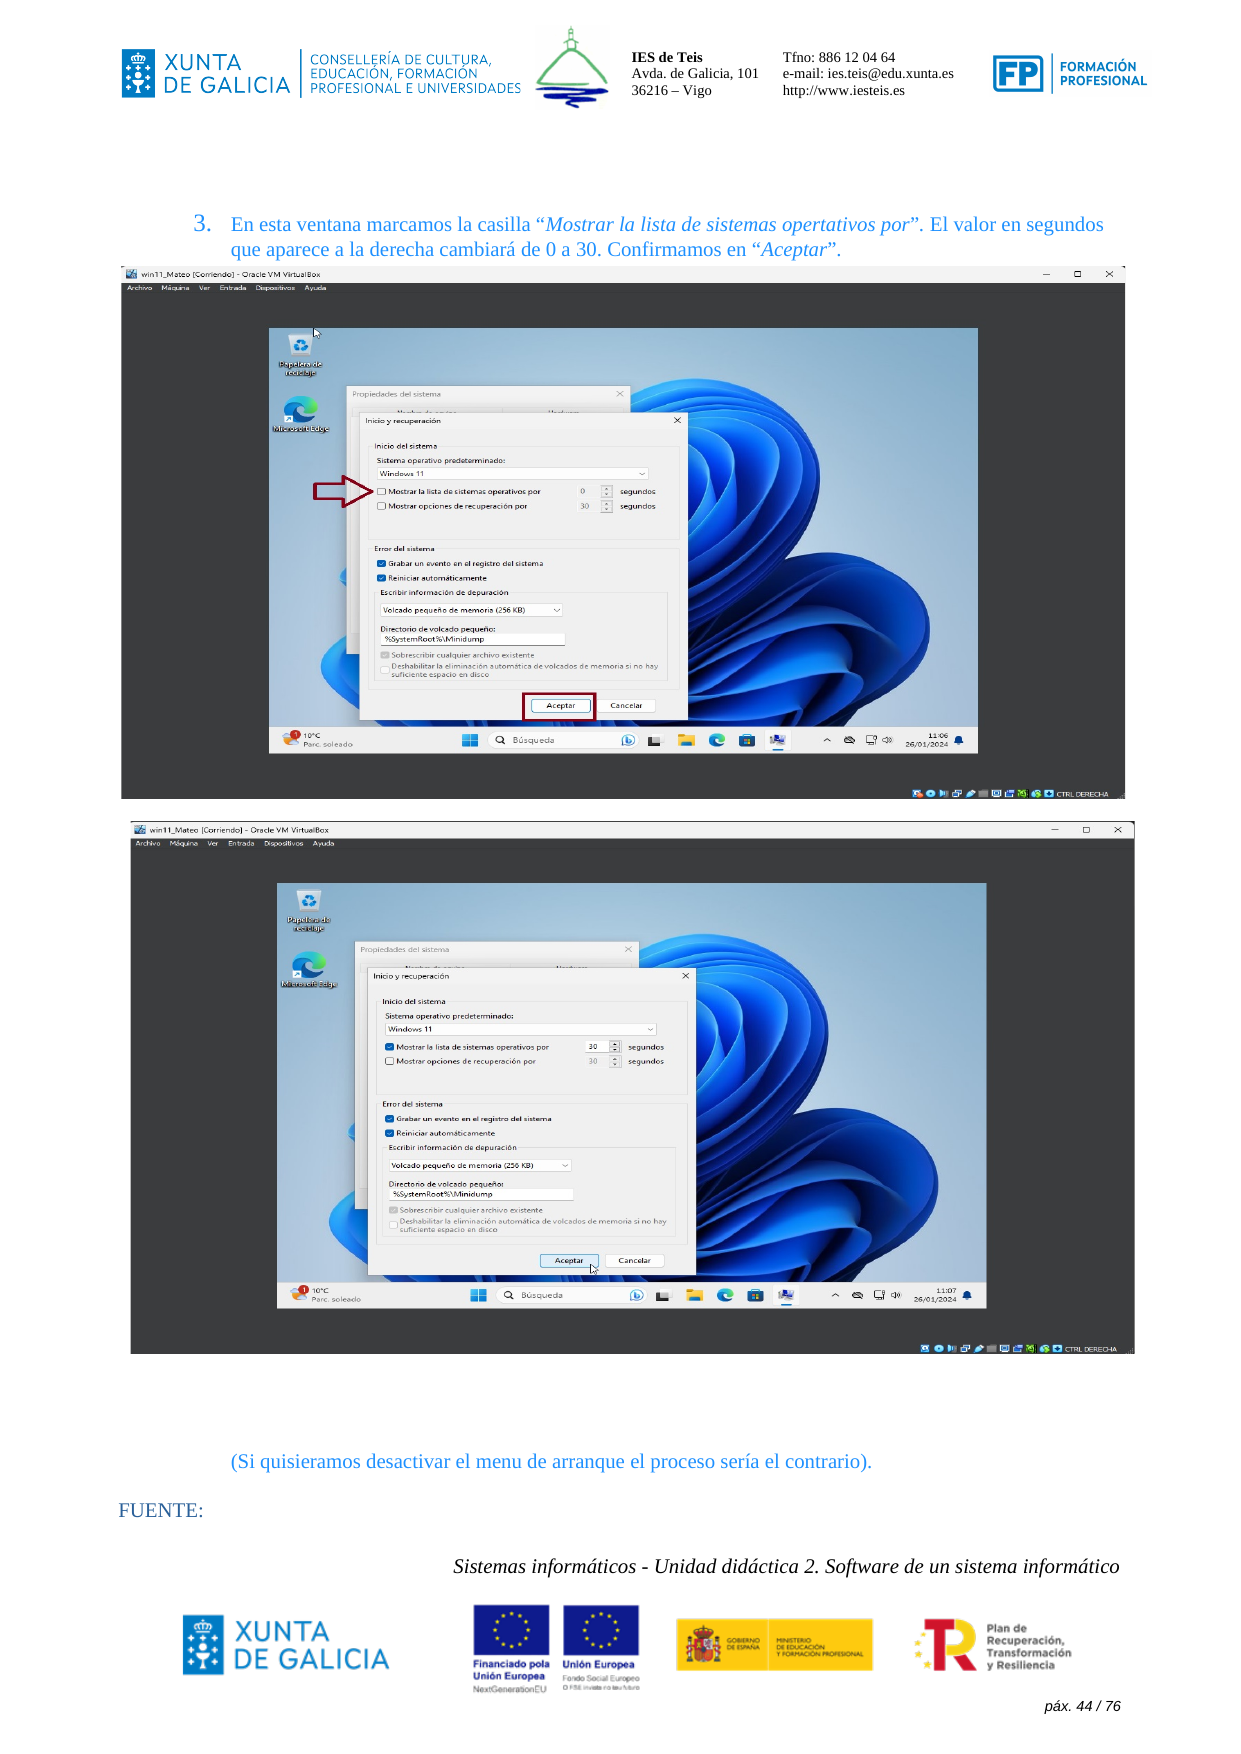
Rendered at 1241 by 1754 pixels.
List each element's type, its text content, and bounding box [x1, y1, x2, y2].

list En esta ventana marcamos la casilla “Mostrar la lista de sistemas opertativos por”. El valor en segundos que aparece a la derecha cambiará de 0 a 30. Confirmamos en “Aceptar”. [193, 208, 1122, 261]
picture [130, 821, 1135, 1354]
list (Si quisieramos desactivar el menu de arranque el proceso sería el contrario). [193, 1449, 1122, 1473]
picture [182, 1593, 1085, 1700]
picture [121, 266, 1126, 799]
text FUENTE: [118, 1498, 1122, 1522]
picture [989, 50, 1153, 97]
picture [534, 25, 611, 110]
picture [121, 49, 521, 98]
